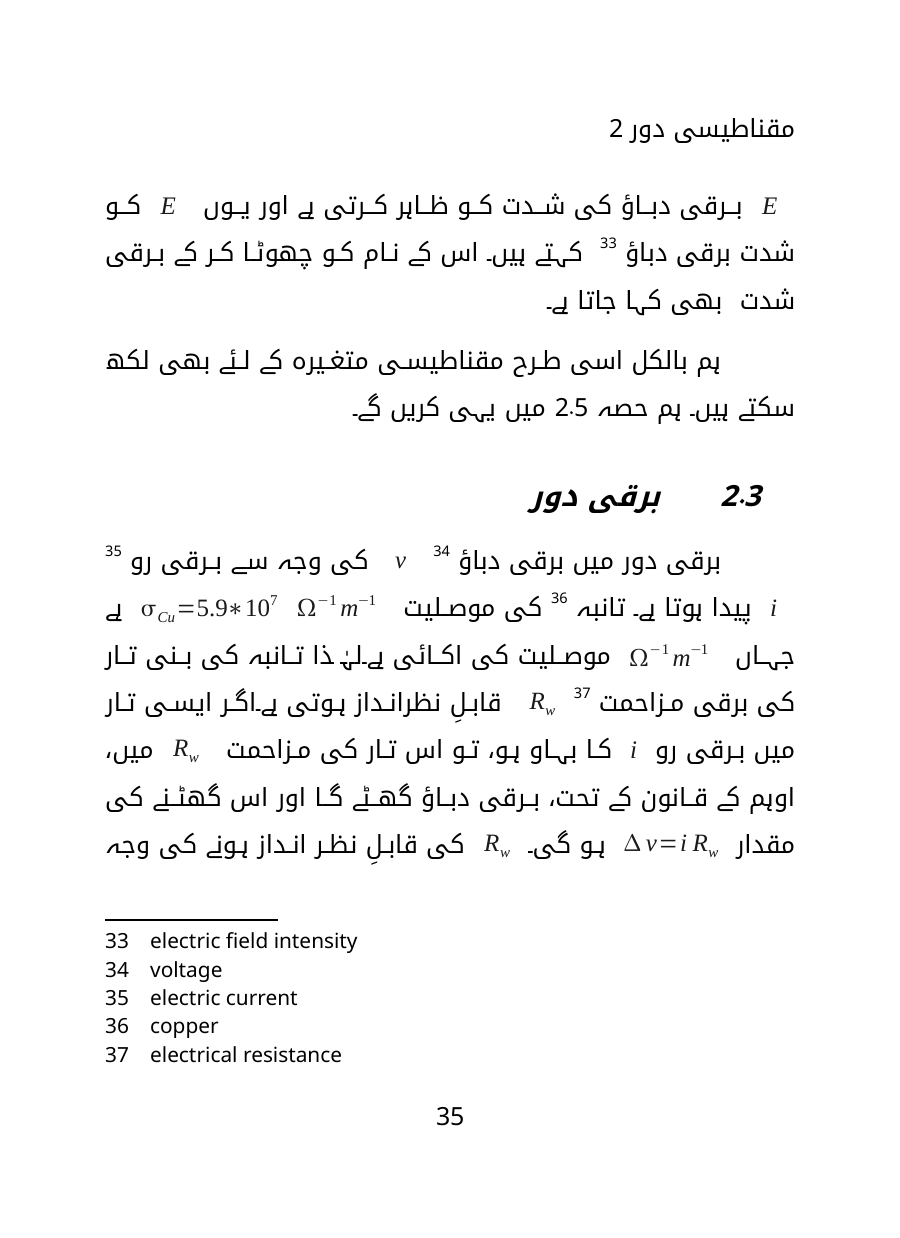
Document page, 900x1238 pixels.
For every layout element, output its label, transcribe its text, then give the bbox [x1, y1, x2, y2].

text electric field intensity [105, 926, 795, 955]
text برقی دور میں برقی دباؤ کی وجہ سے برقی رو پیدا ہوتا ہے۔ تانبہ کی موصلیت ہے جہاں موصلیت کی اکائی ہے۔لہٰذا تانبہ کی بنی تار کی برقی مزاحمت قابلِ نظرانداز ہوتی ہے۔اگر ایسی تار میں برقی روکا بہاو ہو، تو اس تار کی مزاحمت میں، اوہم کے قانون کے تحت، برقی دباؤ گھٹے گا اور اس گھٹنے کی مقدارہو گی۔کی قابلِ نظر انداز ہونے کی وجہ سے یہ مقدار بھی قابلِ نظر انداز ہو گی۔ اس کا مطلب ہے کہ یہ تار برقی دباؤ کو، بغیر گھٹائے، ایک جگہ سے دوسری جگہ پہنچا سکتا ہے۔ اسی لئے تانبہ کی تار کو عموما برقی دباؤ ایک جگہ سے دوسری جگہ پہنچانے کے لئے استعمال کیا جاتا ہے اور اس کی مزاحمت کو صفر ہی سمجھا جاتا ہے۔ شکل 2.3 حصہ الف میں ایک ایسا ہی برقی دور دکھایا گیا ہے۔اس برقی دور میں قل تار کی مزاحمتہے۔ اگر تار کی مزاحمت کو نظرانداز کیا جا سکے تو ہمیں برقی دور 2.3 حصہ ب ملتا ہے۔اس برقی دور میں برقی دباؤ کو مزاحمتتک بغیر کم کئے پہنچایا گیا ہے۔ [105, 537, 795, 869]
text ہم بالکل اسی طرح مقناطیسی متغیرہ کے لئے بھی لکھ سکتے ہیں۔ ہم حصہ 2.5 میں یہی کریں گے۔ [105, 337, 795, 432]
subtitle برقی دور [105, 469, 720, 525]
text voltage [105, 955, 795, 983]
text copper [105, 1012, 795, 1040]
text electric current [105, 983, 795, 1012]
text electrical resistance [105, 1040, 795, 1068]
text ہیں۔ شکل سے واضع ہے کہ برقی رو سلاخ کی رقبہ عمودی تراشسے گزرتی ہے لہٰذا مساوات 2.10 کے تحتبرقی رو کی کثافت کو ظاہر کرتی ہے۔ اسی وجہ سےکو کثافتِ برقی رو ہی کہتے ہیں۔ اسی طرح مساوات 2.11 سے یہ واضع ہے کہبرقی دباؤ کی شدت کو ظاہر کرتی ہے اور یوں کو شدت برقی دباؤ کہتے ہیں۔ اس کے نام کو چھوٹا کر کے برقی شدت بھی کہا جاتا ہے۔ [105, 182, 795, 324]
